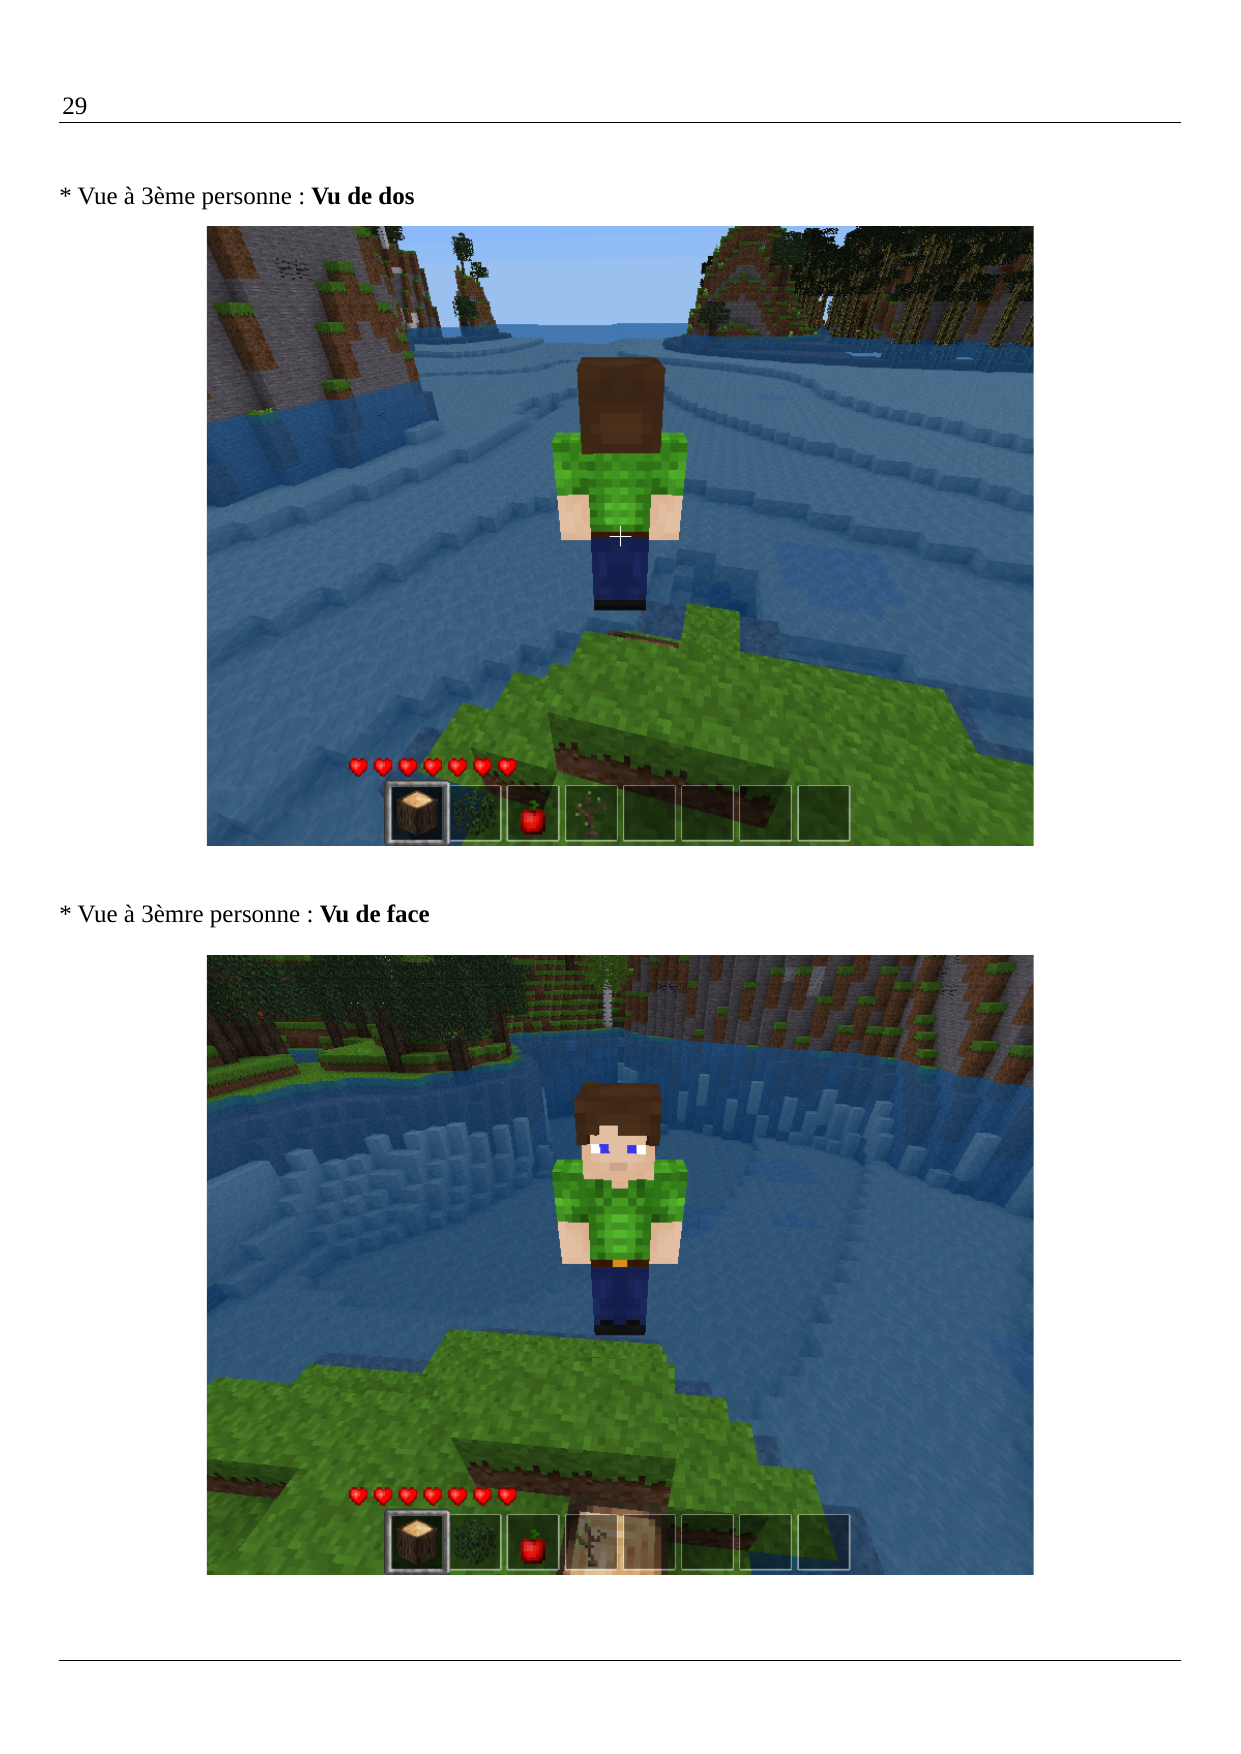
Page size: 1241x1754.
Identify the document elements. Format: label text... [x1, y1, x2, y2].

subtitle * Vue à 3ème personne : Vu de dos [59, 181, 1181, 238]
picture [206, 955, 1034, 1575]
picture [206, 226, 1034, 846]
subtitle * Vue à 3èmre personne : Vu de face [59, 899, 1181, 928]
